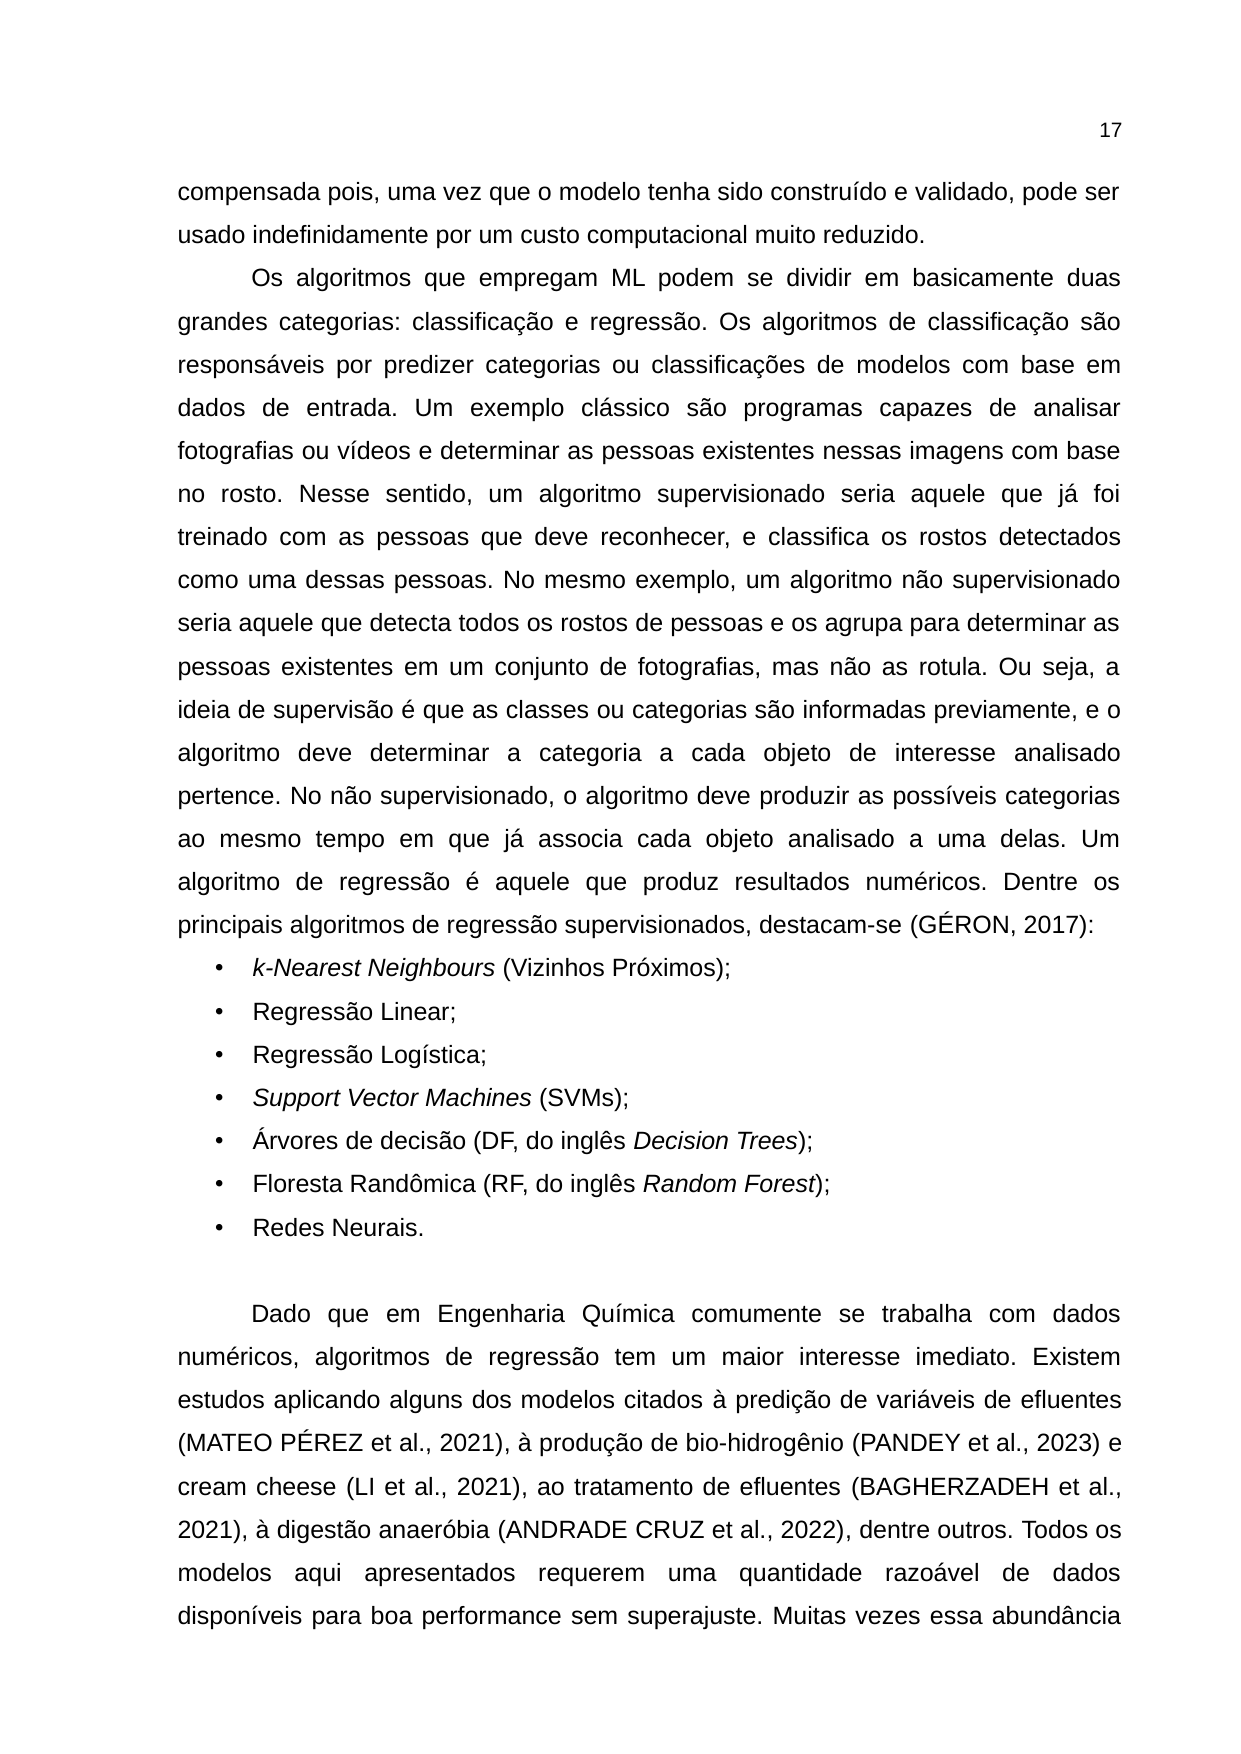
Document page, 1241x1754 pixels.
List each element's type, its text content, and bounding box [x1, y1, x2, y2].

list Regressão Logística; [215, 1040, 1122, 1069]
list Árvores de decisão (DF, do inglês Decision Trees); [215, 1126, 1122, 1155]
text Os algoritmos que empregam ML podem se dividir em basicamente duas grandes categorias: classificação e regressão. Os algoritmos de classificação são responsáveis por predizer categorias ou classificações de modelos com base em dados de entrada. Um exemplo clássico são programas capazes de analisar fotografias ou vídeos e determinar as pessoas existentes nessas imagens com base no rosto. Nesse sentido, um algoritmo supervisionado seria aquele que já foi treinado com as pessoas que deve reconhecer, e classifica os rostos detectados como uma dessas pessoas. No mesmo exemplo, um algoritmo não supervisionado seria aquele que detecta todos os rostos de pessoas e os agrupa para determinar as pessoas existentes em um conjunto de fotografias, mas não as rotula. Ou seja, a ideia de supervisão é que as classes ou categorias são informadas previamente, e o algoritmo deve determinar a categoria a cada objeto de interesse analisado pertence. No não supervisionado, o algoritmo deve produzir as possíveis categorias ao mesmo tempo em que já associa cada objeto analisado a uma delas. Um algoritmo de regressão é aquele que produz resultados numéricos. Dentre os principais algoritmos de regressão supervisionados, destacam-se (GÉRON, 2017): [177, 263, 1122, 939]
list Redes Neurais. [215, 1213, 1122, 1242]
text compensada pois, uma vez que o modelo tenha sido construído e validado, pode ser usado indefinidamente por um custo computacional muito reduzido. [177, 177, 1122, 249]
list Regressão Linear; [215, 997, 1122, 1025]
list k-Nearest Neighbours (Vizinhos Próximos); [215, 953, 1122, 982]
text Dado que em Engenharia Química comumente se trabalha com dados numéricos, algoritmos de regressão tem um maior interesse imediato. Existem estudos aplicando alguns dos modelos citados à predição de variáveis de efluentes (MATEO PÉREZ et al., 2021), à produção de bio-hidrogênio (PANDEY et al., 2023) e cream cheese (LI et al., 2021), ao tratamento de efluentes (BAGHERZADEH et al., 2021), à digestão anaeróbia (ANDRADE CRUZ et al., 2022), dentre outros. Todos os modelos aqui apresentados requerem uma quantidade razoável de dados disponíveis para boa performance sem superajuste. Muitas vezes essa abundância [177, 1299, 1122, 1630]
list Support Vector Machines (SVMs); [215, 1083, 1122, 1112]
list Floresta Randômica (RF, do inglês Random Forest); [215, 1169, 1122, 1198]
